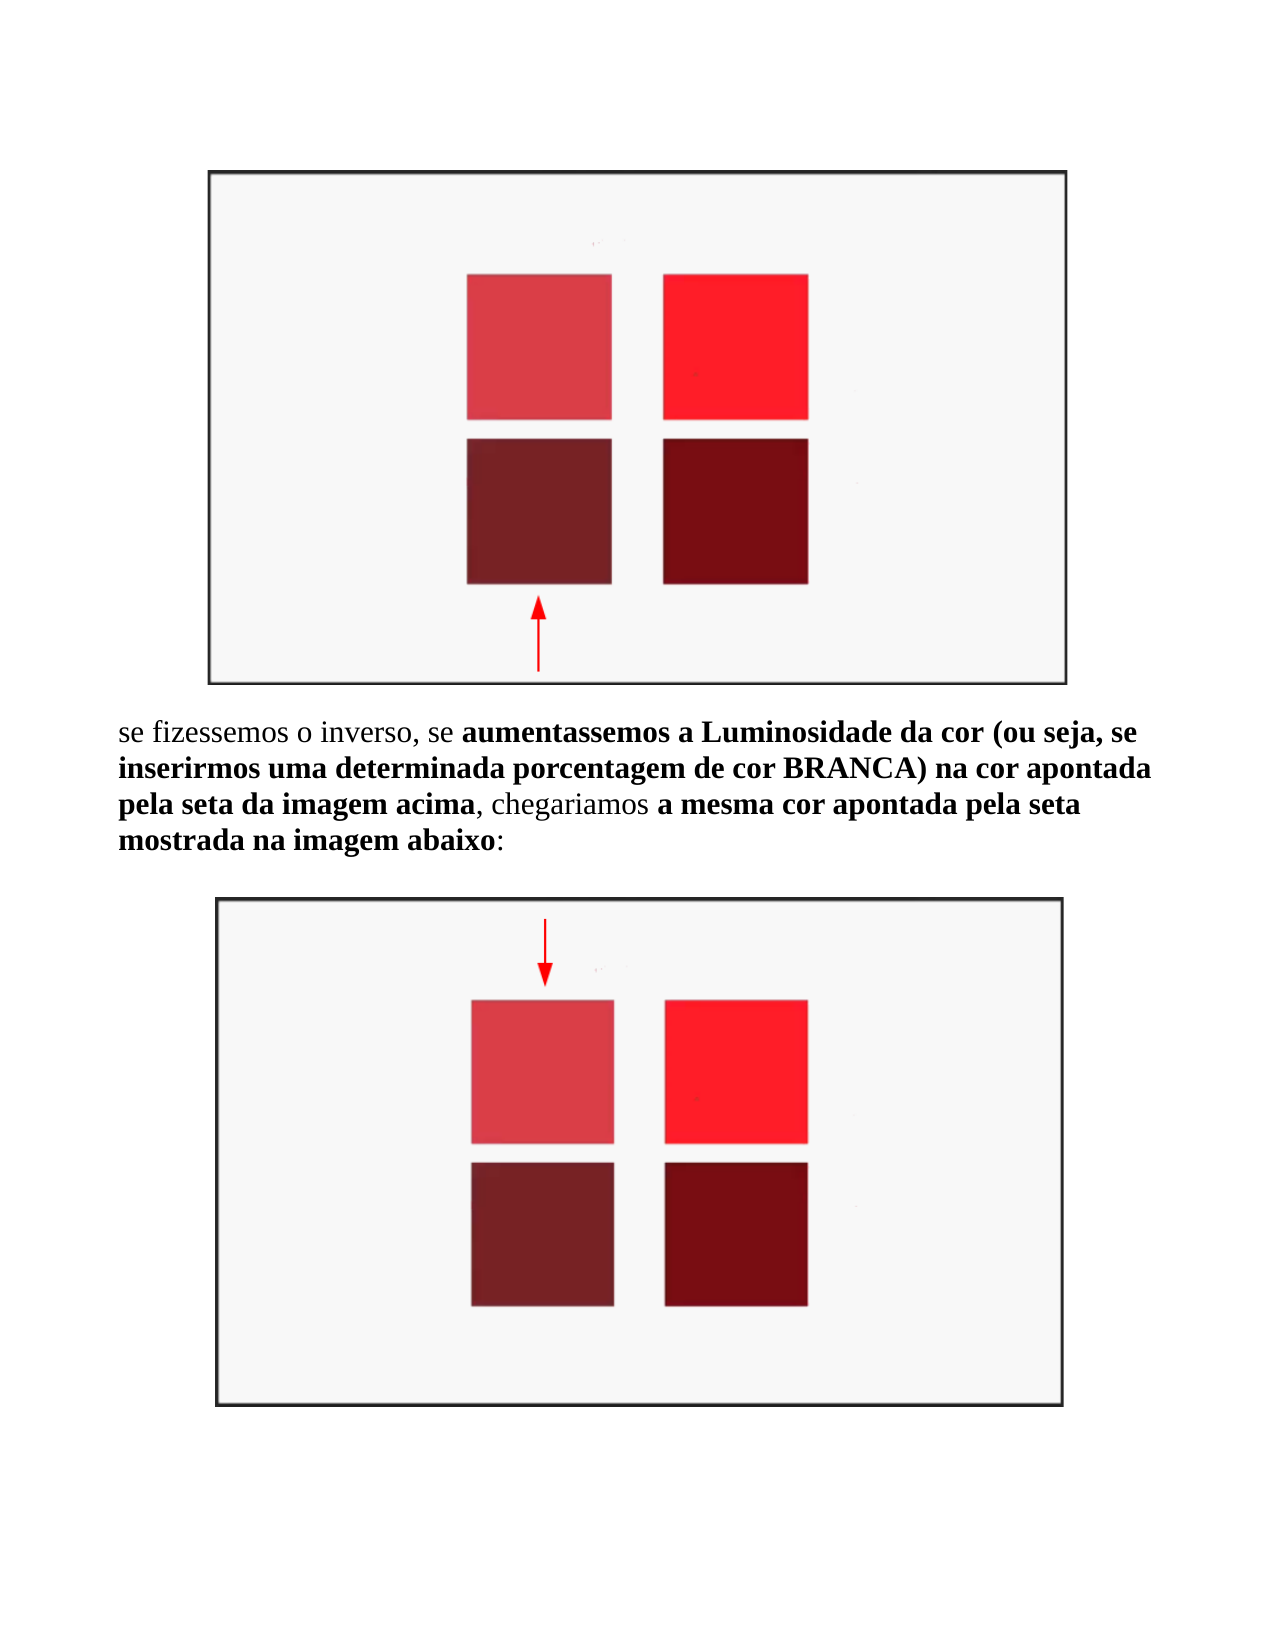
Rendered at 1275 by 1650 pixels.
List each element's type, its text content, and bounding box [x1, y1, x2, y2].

picture [207, 170, 1068, 685]
text se fizessemos o inverso, se aumentassemos a Luminosidade da cor (ou seja, se inserirmos uma determinada porcentagem de cor BRANCA) na cor apontada pela seta da imagem acima, chegariamos a mesma cor apontada pela seta mostrada na imagem abaixo: [118, 713, 1157, 857]
picture [215, 897, 1064, 1407]
